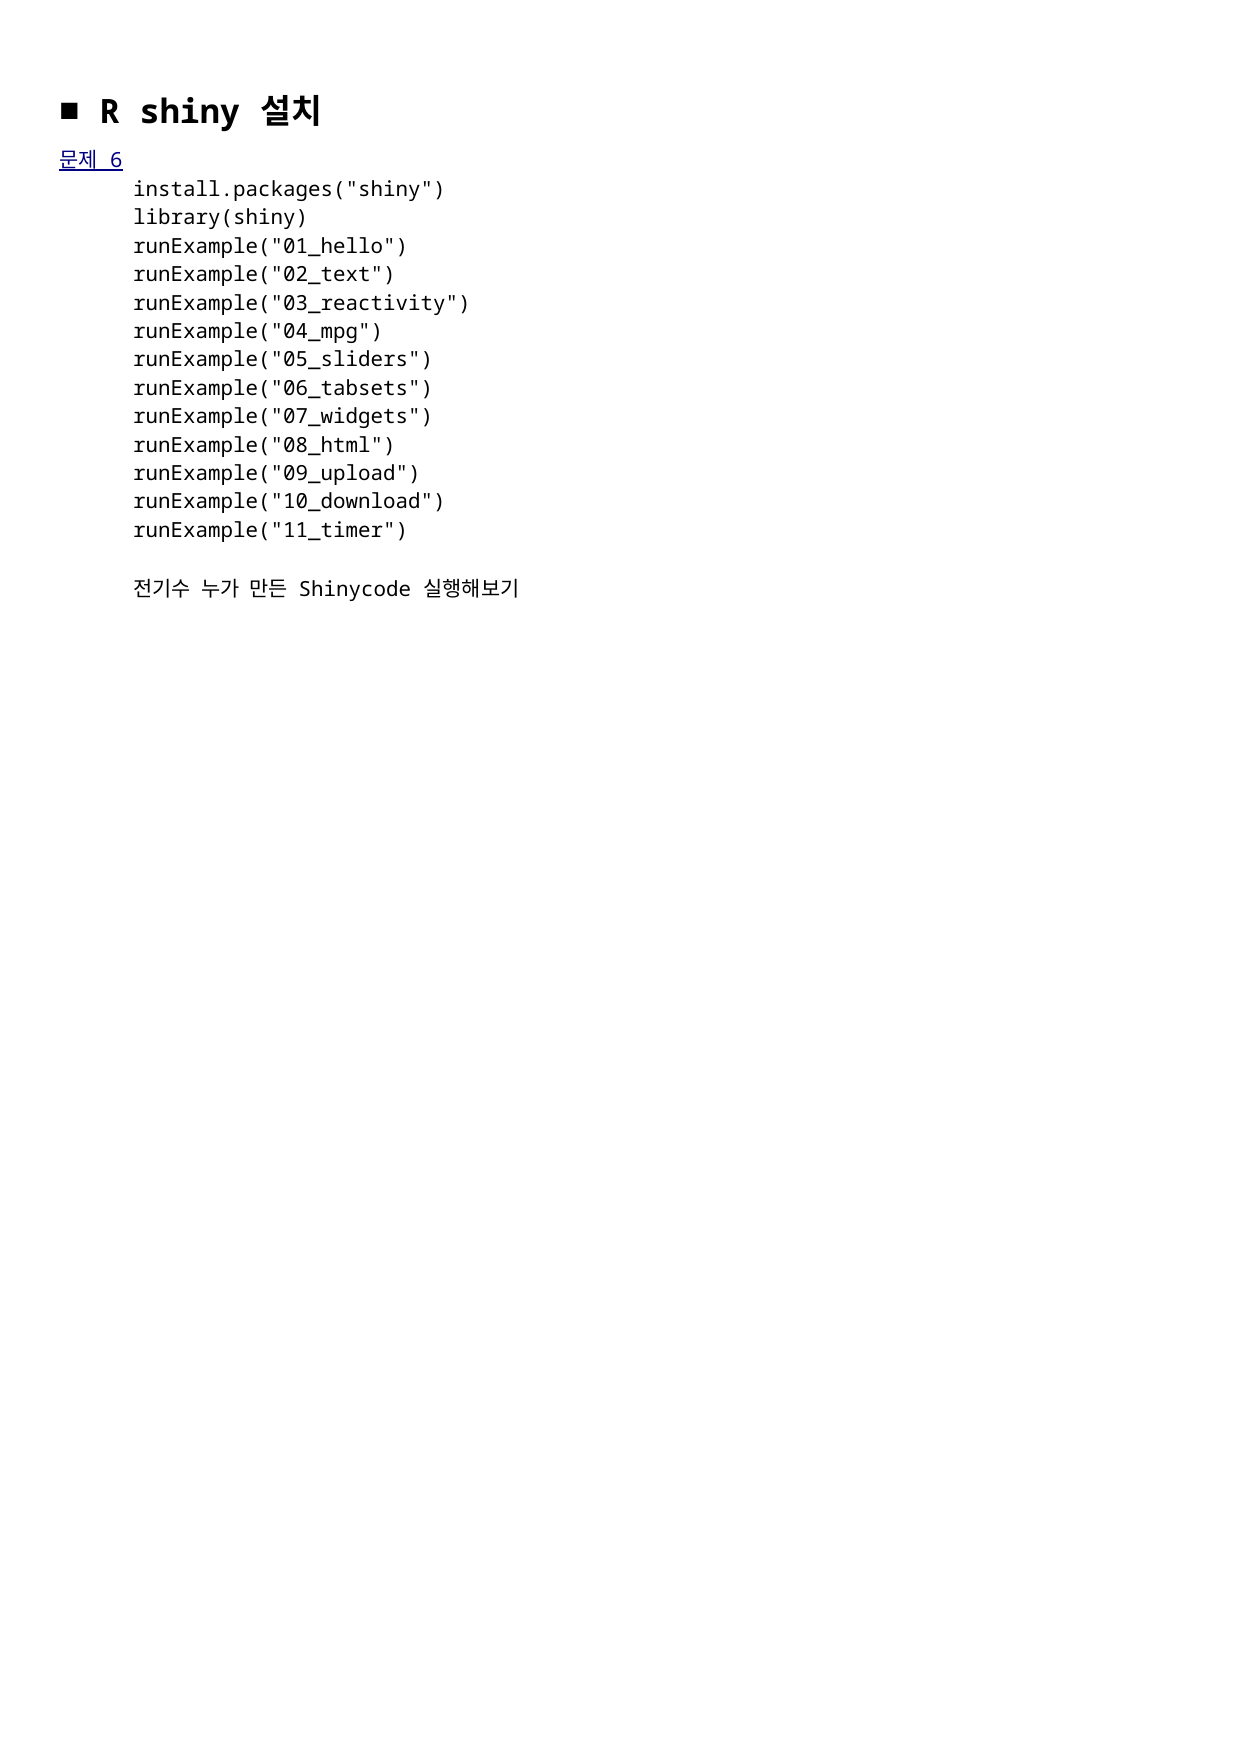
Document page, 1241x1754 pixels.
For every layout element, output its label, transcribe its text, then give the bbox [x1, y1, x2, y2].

text install.packages("shiny") [59, 174, 1181, 202]
text runExample("10_download") [59, 487, 1181, 515]
text runExample("06_tabsets") [59, 373, 1181, 401]
text 전기수 누가 만든 Shinycode 실행해보기 [59, 572, 1181, 602]
text runExample("03_reactivity") [59, 288, 1181, 316]
subtitle ■ R shiny 설치 [59, 84, 1181, 133]
text 문제 6 [59, 145, 1181, 174]
text runExample("08_html") [59, 430, 1181, 458]
text runExample("02_text") [59, 259, 1181, 288]
text runExample("07_widgets") [59, 401, 1181, 430]
text runExample("01_hello") [59, 231, 1181, 259]
text runExample("11_timer") [59, 515, 1181, 543]
text runExample("05_sliders") [59, 344, 1181, 373]
text library(shiny) [59, 202, 1181, 231]
text runExample("04_mpg") [59, 316, 1181, 344]
text runExample("09_upload") [59, 458, 1181, 487]
